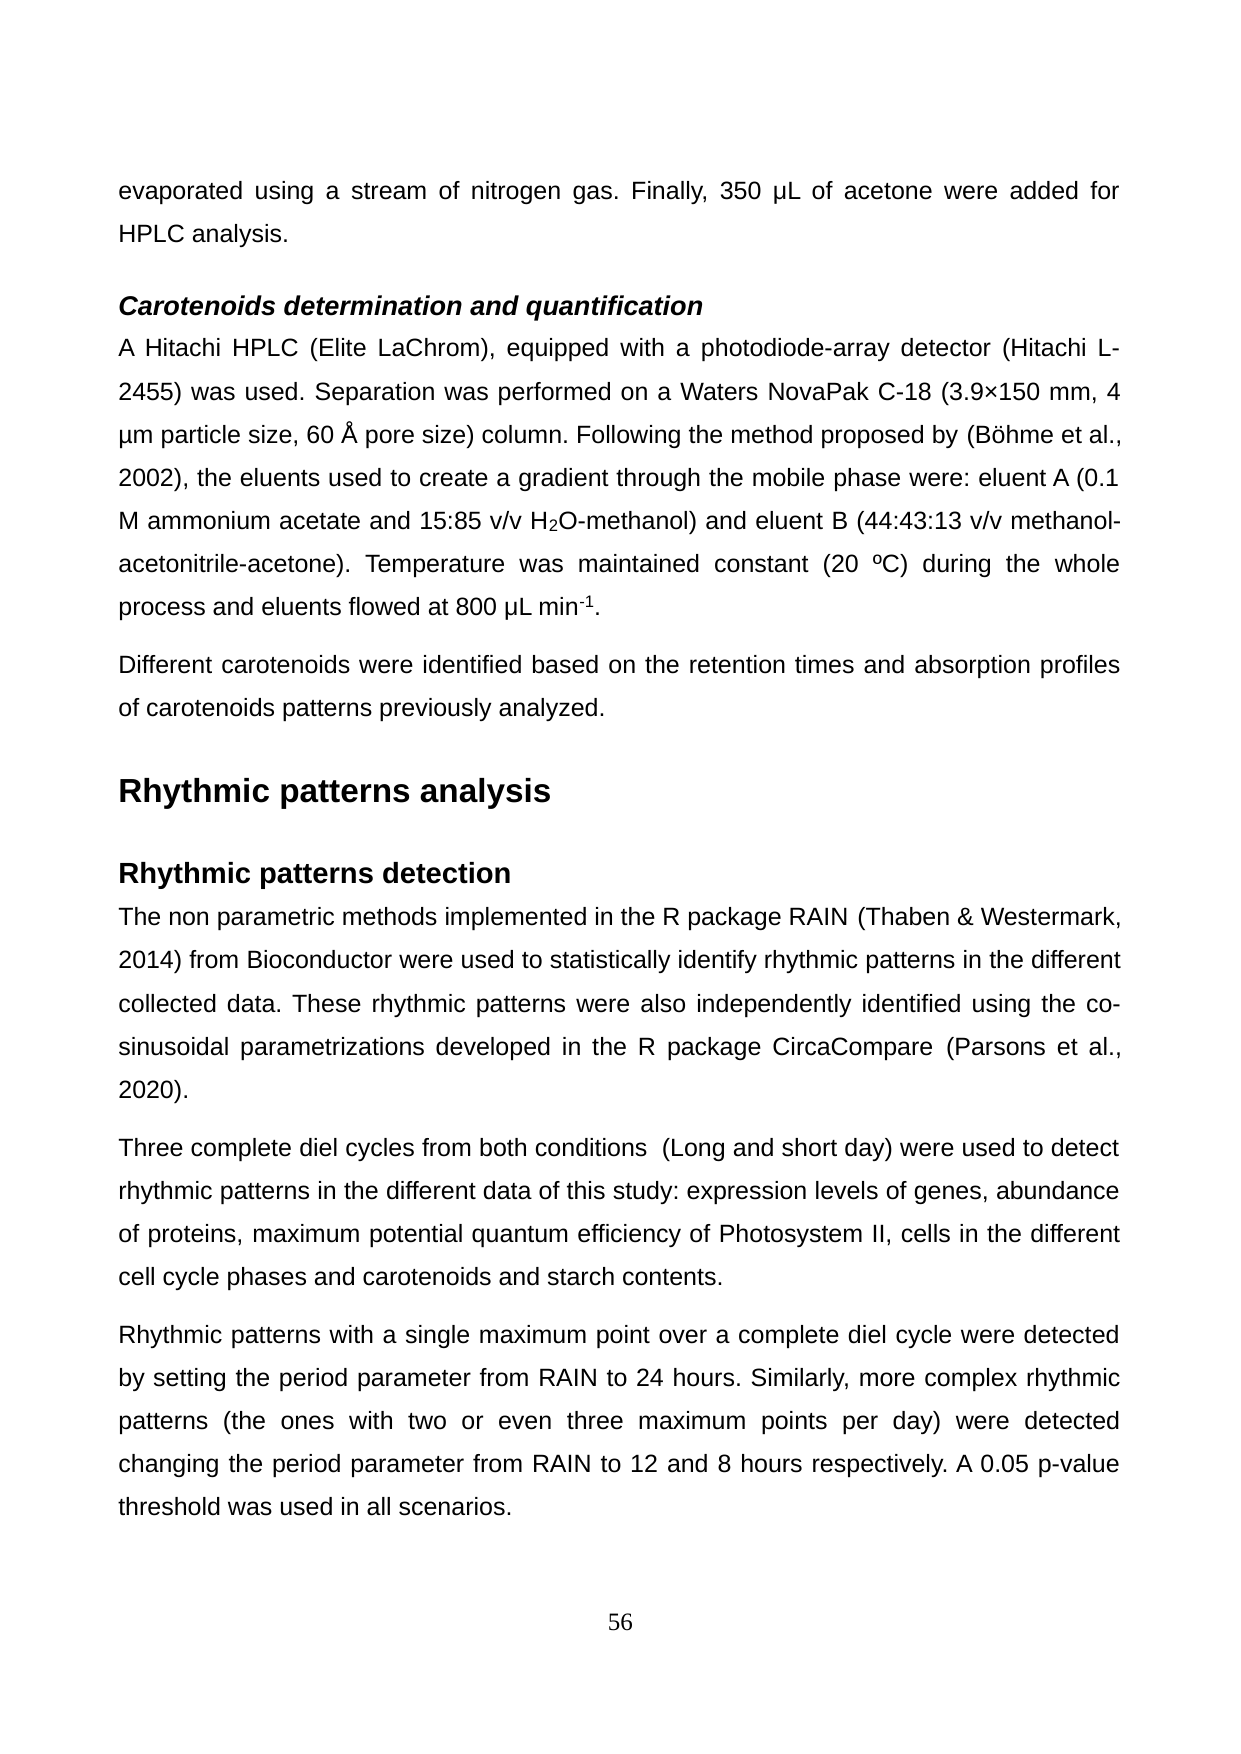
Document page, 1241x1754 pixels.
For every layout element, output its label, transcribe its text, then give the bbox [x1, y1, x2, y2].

text A Hitachi HPLC (Elite LaChrom), equipped with a photodiode-array detector (Hitachi L-2455) was used. Separation was performed on a Waters NovaPak C-18 (3.9×150 mm, 4 µm particle size, 60 Å pore size) column. Following the method proposed by (Böhme et al., 2002)⁠, the eluents used to create a gradient through the mobile phase were: eluent A (0.1 M ammonium acetate and 15:85 v/v H2O-methanol) and eluent B (44:43:13 v/v methanol-acetonitrile-acetone). Temperature was maintained constant (20 ºC) during the whole process and eluents flowed at 800 μL min-1. [118, 333, 1122, 621]
text evaporated using a stream of nitrogen gas. Finally, 350 μL of acetone were added for HPLC analysis. [118, 176, 1122, 248]
subtitle Rhythmic patterns detection [118, 856, 1122, 890]
subtitle Carotenoids determination and quantification [118, 290, 1122, 321]
text Rhythmic patterns with a single maximum point over a complete diel cycle were detected by setting the period parameter from RAIN to 24 hours. Similarly, more complex rhythmic patterns (the ones with two or even three maximum points per day) were detected changing the period parameter from RAIN to 12 and 8 hours respectively. A 0.05 p-value threshold was used in all scenarios. [118, 1319, 1122, 1521]
text Three complete diel cycles from both conditions (Long and short day) were used to detect rhythmic patterns in the different data of this study: expression levels of genes, abundance of proteins, maximum potential quantum efficiency of Photosystem II, cells in the different cell cycle phases and carotenoids and starch contents. [118, 1132, 1122, 1291]
text The non parametric methods implemented in the R package RAIN (Thaben & Westermark, 2014)⁠ from Bioconductor were used to statistically identify rhythmic patterns in the different collected data. These rhythmic patterns were also independently identified using the co-sinusoidal parametrizations developed in the R package CircaCompare (Parsons et al., 2020)⁠. [118, 902, 1122, 1103]
text Different carotenoids were identified based on the retention times and absorption profiles of carotenoids patterns previously analyzed. [118, 650, 1122, 722]
subtitle Rhythmic patterns analysis [118, 772, 1122, 810]
